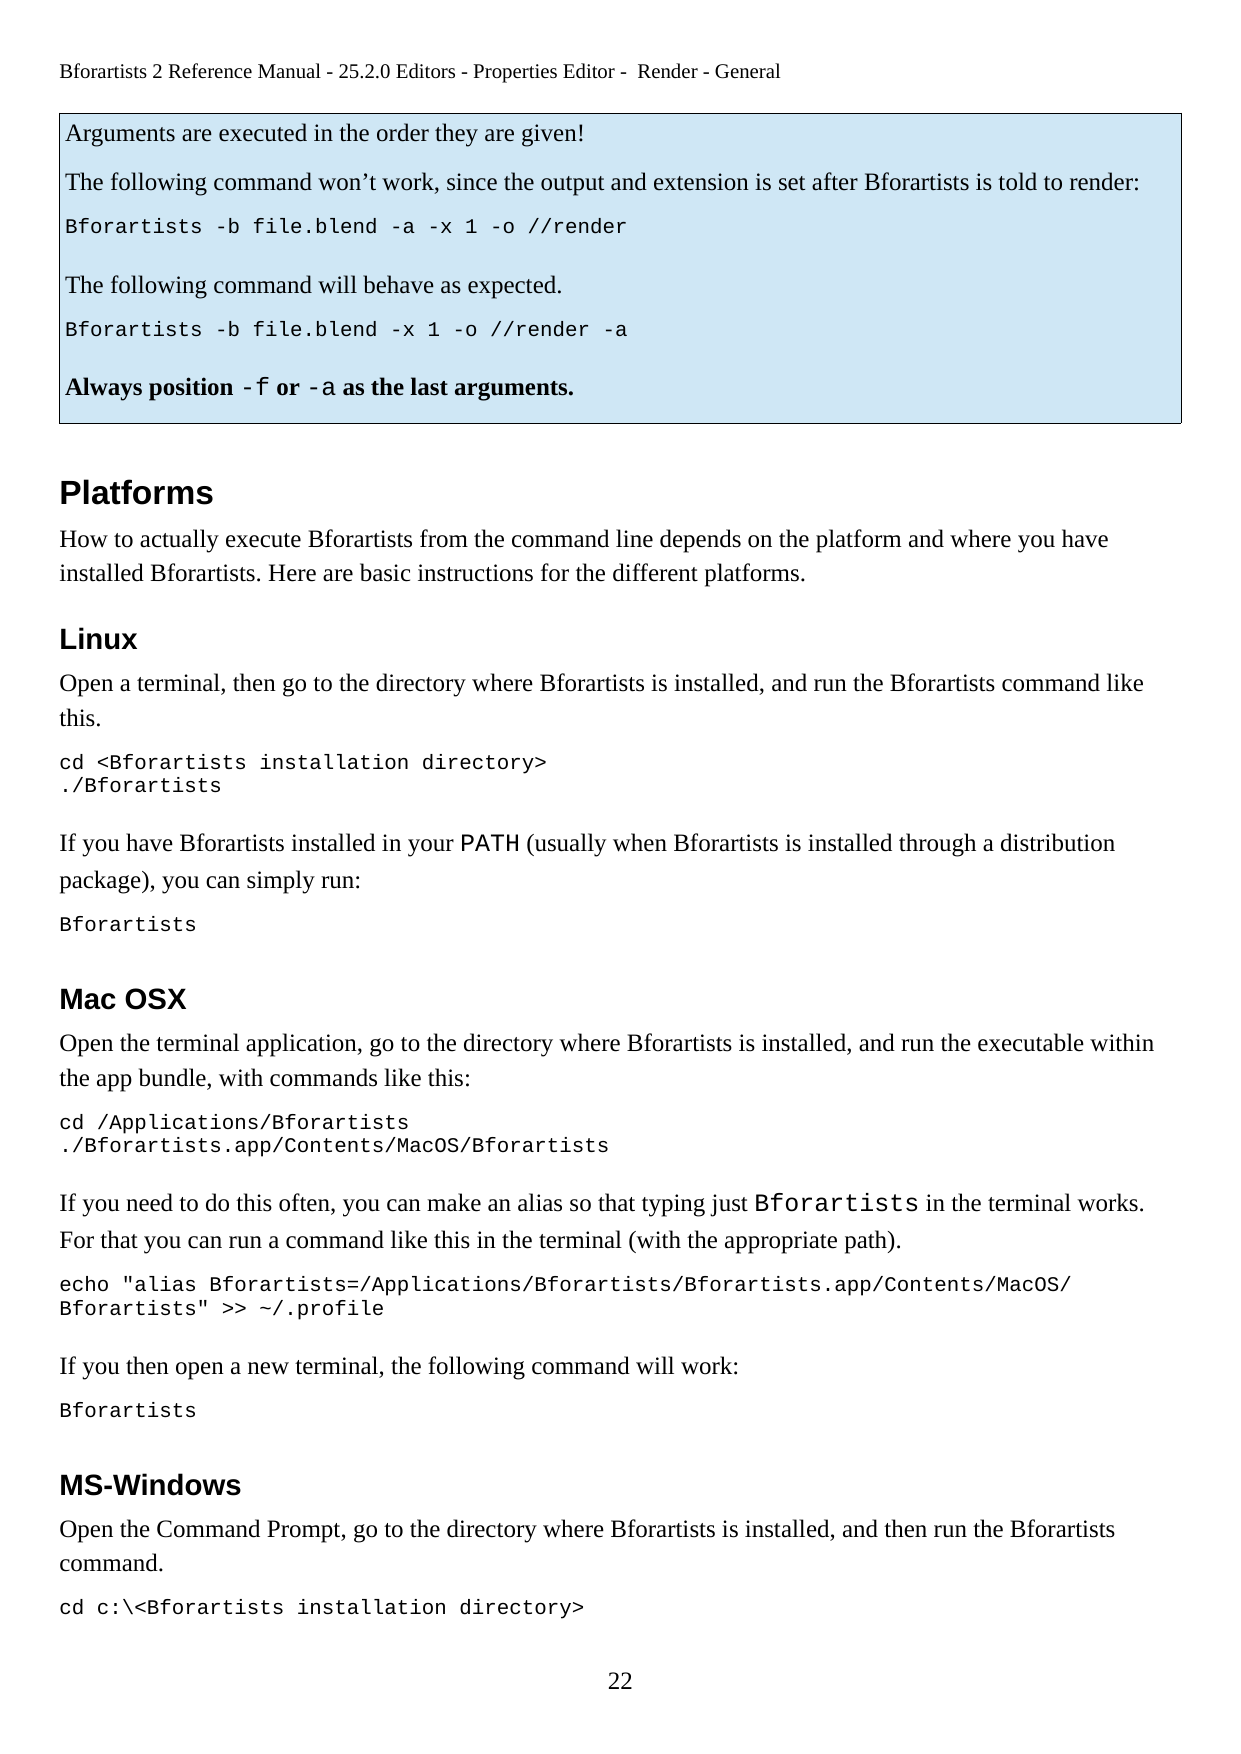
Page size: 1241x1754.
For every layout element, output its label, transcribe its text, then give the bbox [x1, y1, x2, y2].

subtitle Platforms [59, 473, 1181, 511]
text echo "alias Bforartists=/Applications/Bforartists/Bforartists.app/Contents/MacOS/Bforartists" >> ~/.profile [59, 1274, 1181, 1321]
text Open the Command Prompt, go to the directory where Bforartists is installed, and then run the Bforartists command. [59, 1514, 1181, 1577]
text cd /Applications/Bforartists [59, 1112, 1181, 1135]
text If you have Bforartists installed in your PATH (usually when Bforartists is installed through a distribution package), you can simply run: [59, 828, 1181, 894]
text ./Bforartists.app/Contents/MacOS/Bforartists [59, 1135, 1181, 1159]
text How to actually execute Bforartists from the command line depends on the platform and where you have installed Bforartists. Here are basic instructions for the different platforms. [59, 524, 1181, 587]
text cd <Bforartists installation directory> [59, 752, 1181, 775]
text ./Bforartists [59, 775, 1181, 799]
subtitle Linux [59, 622, 1181, 656]
subtitle Mac OSX [59, 982, 1181, 1016]
text Open the terminal application, go to the directory where Bforartists is installed, and run the executable within the app bundle, with commands like this: [59, 1028, 1181, 1091]
text If you then open a new terminal, the following command will work: [59, 1351, 1181, 1379]
text cd c:\<Bforartists installation directory> [59, 1597, 1181, 1621]
subtitle MS-Windows [59, 1468, 1181, 1501]
table_cell Arguments are executed in the order they are given! The following command won’t work, since the output and extension is set after Bforartists is told to render: Bforartists -b file.blend -a -x 1 -o //render The following command will behave as expected. Bforartists -b file.blend -x 1 -o //render -a Always position -f or -a as the last arguments. [60, 114, 1181, 423]
text If you need to do this often, you can make an alias so that typing just Bforartists in the terminal works. For that you can run a command like this in the terminal (with the appropriate path). [59, 1188, 1181, 1254]
text Open a terminal, then go to the directory where Bforartists is installed, and run the Bforartists command like this. [59, 668, 1181, 731]
text Bforartists [59, 914, 1181, 938]
text Bforartists [59, 1400, 1181, 1423]
